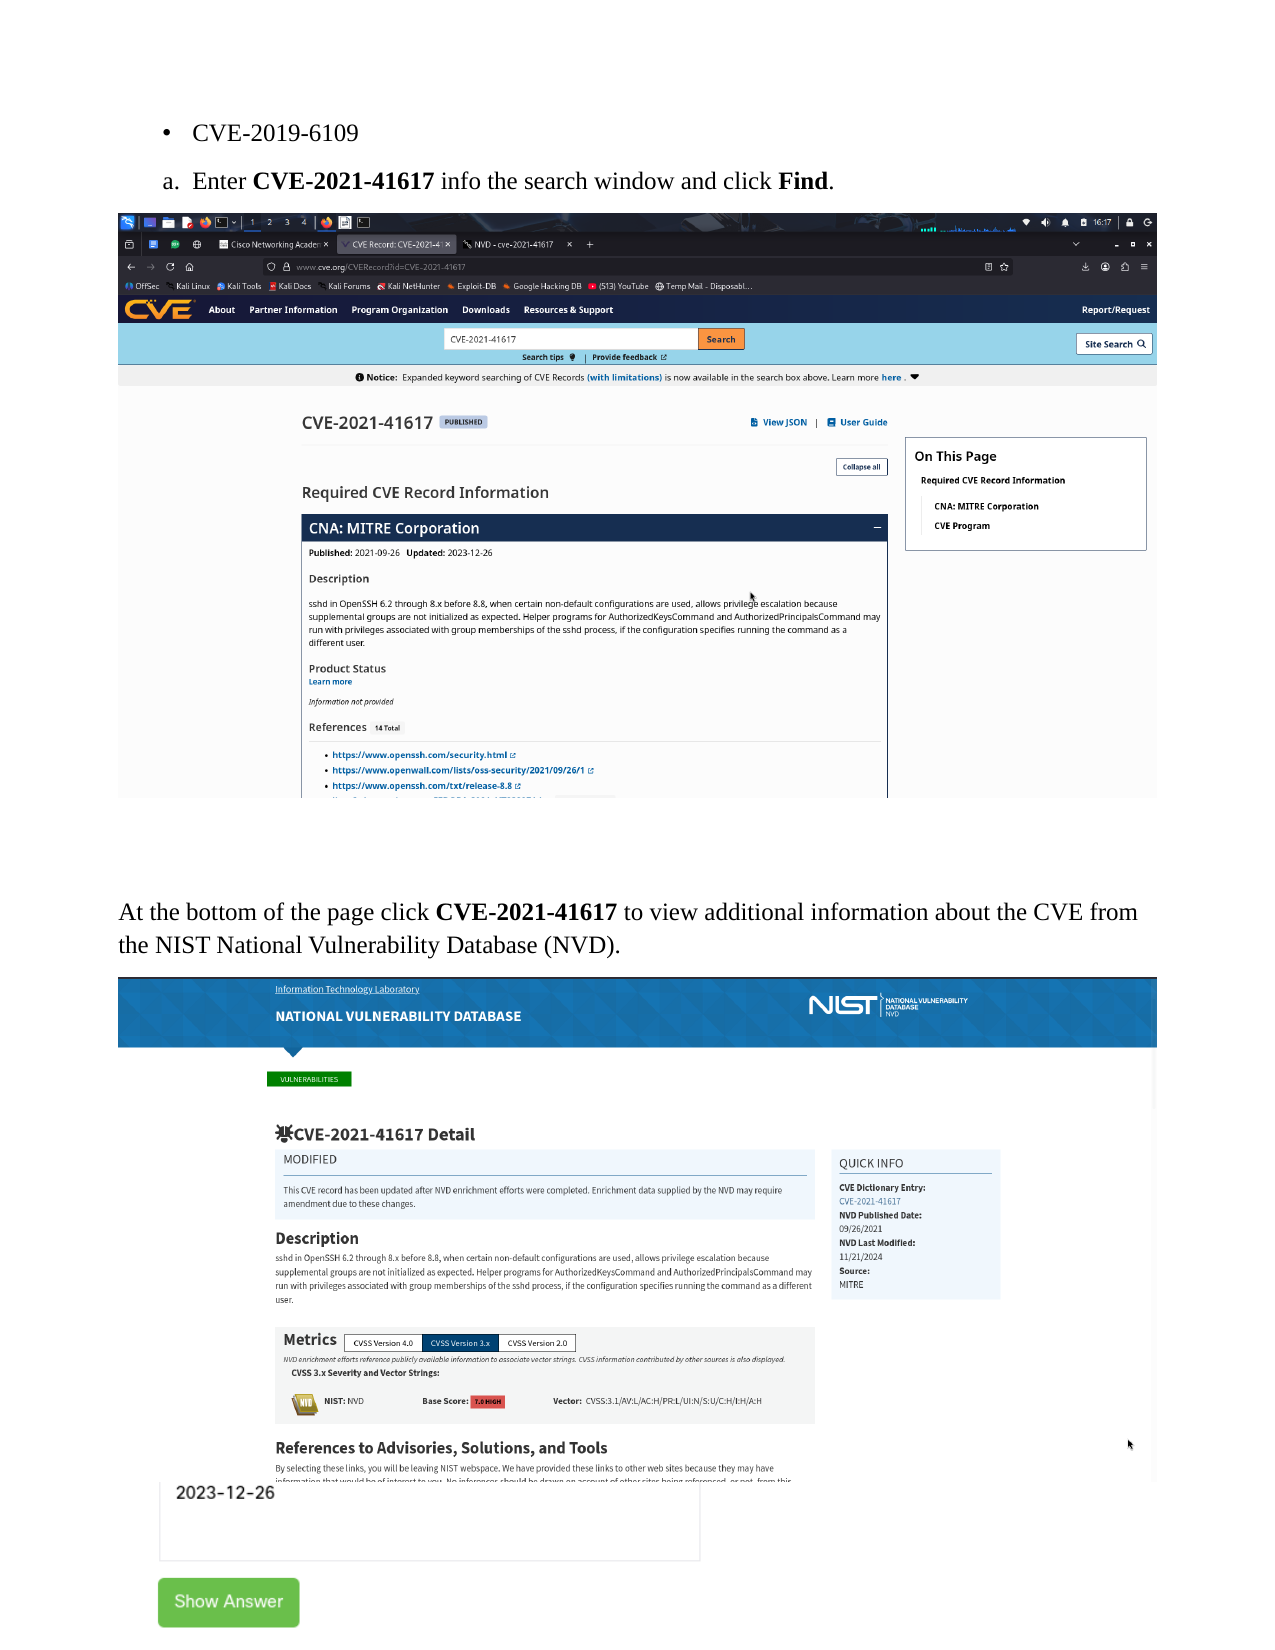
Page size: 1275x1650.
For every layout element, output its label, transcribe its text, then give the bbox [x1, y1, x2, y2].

picture [118, 977, 1157, 1650]
text At the bottom of the page click CVE-2021-41617 to view additional information about the CVE from the NIST National Vulnerability Database (NVD). [118, 897, 1157, 959]
picture [118, 213, 1157, 798]
list Enter CVE-2021-41617 info the search window and click Find. [162, 166, 1157, 194]
list CVE-2019-6109 [162, 118, 1157, 147]
